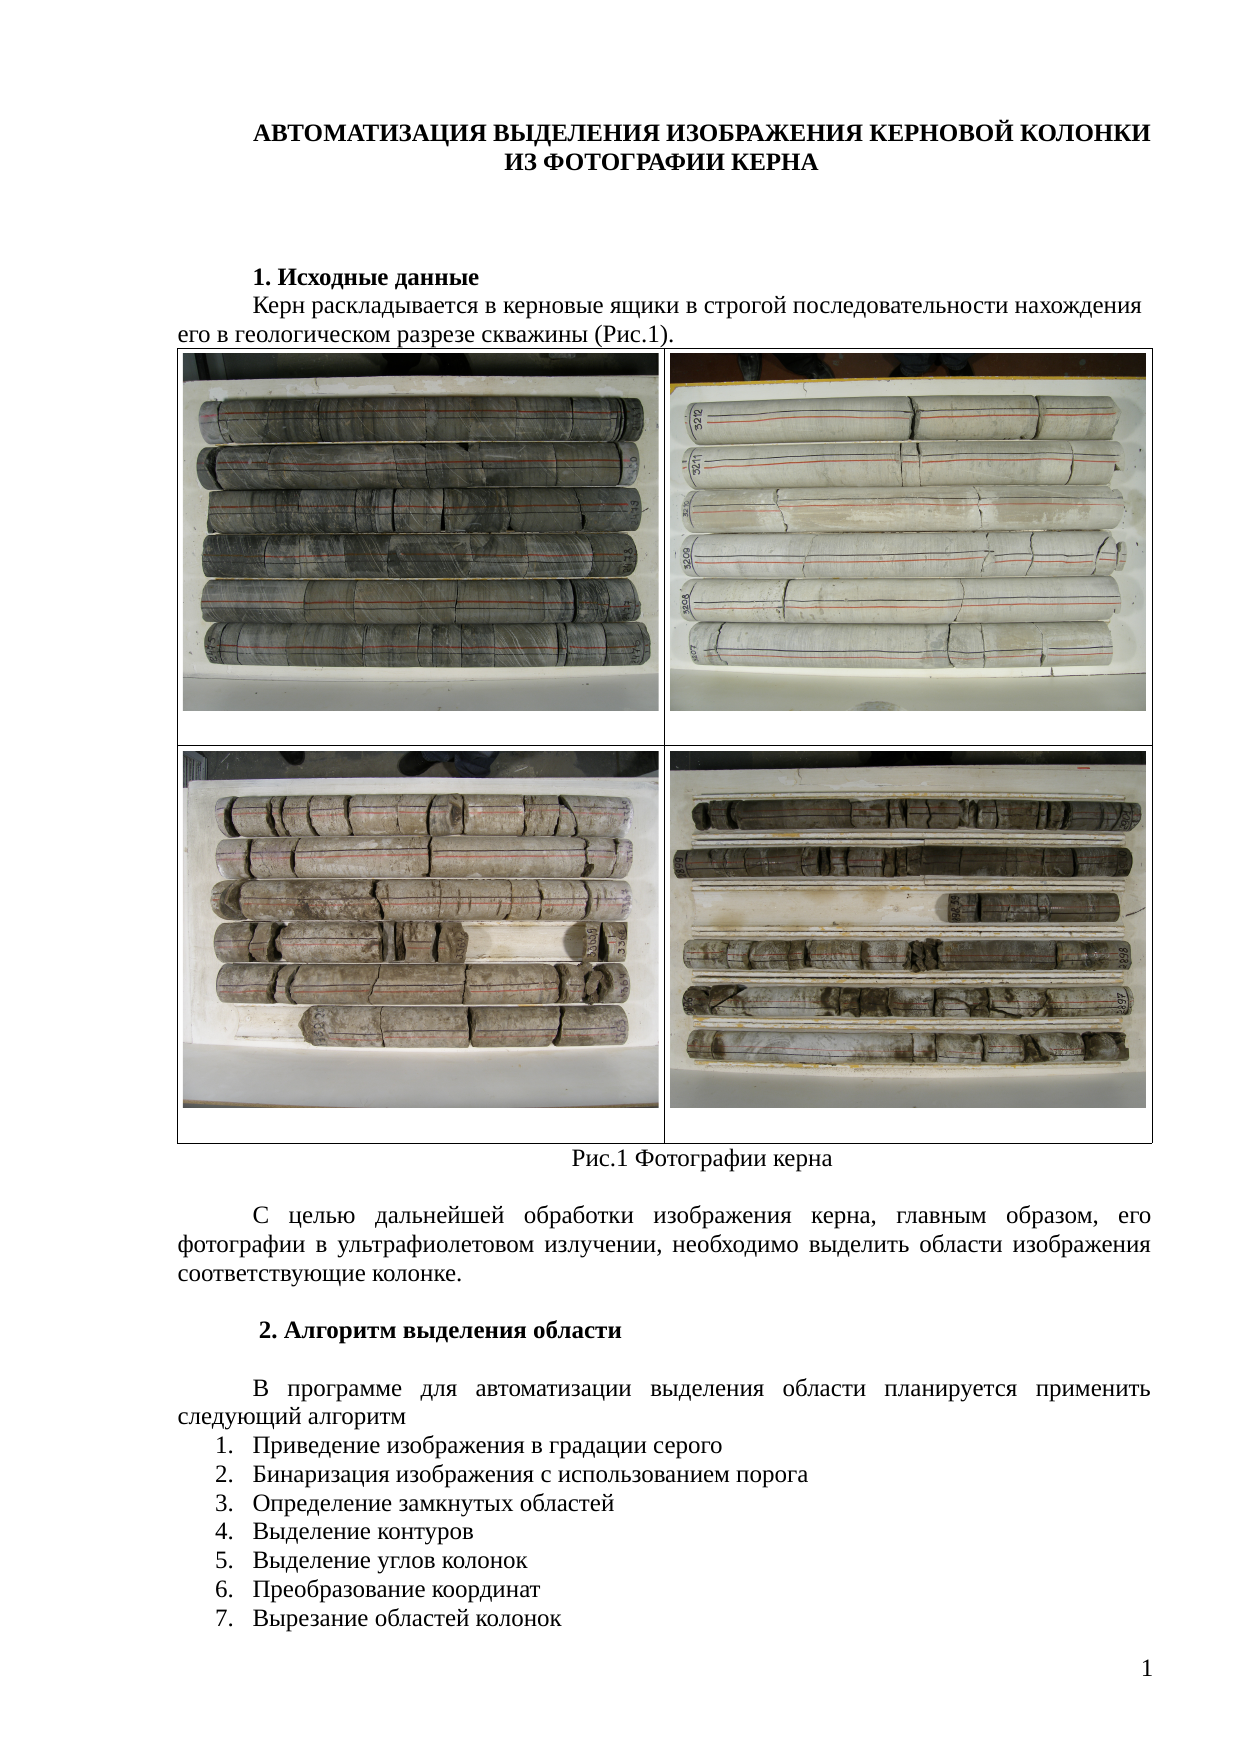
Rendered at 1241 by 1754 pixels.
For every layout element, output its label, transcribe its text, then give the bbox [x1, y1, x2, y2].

list Определение замкнутых областей [215, 1488, 1152, 1516]
text С целью дальнейшей обработки изображения керна, главным образом, его фотографии в ультрафиолетовом излучении, необходимо выделить области изображения соответствующие колонке. [177, 1200, 1152, 1286]
table_cell [665, 746, 1152, 1142]
list Преобразование координат [215, 1574, 1152, 1603]
table_cell [178, 746, 664, 1142]
text 1. Исходные данные [177, 262, 1152, 291]
picture [182, 751, 659, 1108]
table_header [665, 349, 1152, 745]
picture [670, 751, 1146, 1108]
list Выделение контуров [215, 1516, 1152, 1545]
list Вырезание областей колонок [215, 1603, 1152, 1631]
picture [670, 353, 1146, 711]
picture [182, 353, 659, 711]
text Автоматизация Выделения изображения керновой колонки из фотографии керна [177, 118, 1152, 176]
list Выделение углов колонок [215, 1545, 1152, 1574]
list Приведение изображения в градации серого [215, 1430, 1152, 1459]
text В программе для автоматизации выделения области планируется применить следующий алгоритм [177, 1373, 1152, 1430]
table_header [178, 349, 664, 745]
text Керн раскладывается в керновые ящики в строгой последовательности нахождения его в геологическом разрезе скважины (Рис.1). [177, 291, 1152, 348]
text Рис.1 Фотографии керна [177, 1144, 1152, 1171]
list Бинаризация изображения с использованием порога [215, 1459, 1152, 1488]
text 2. Алгоритм выделения области [177, 1315, 1152, 1344]
